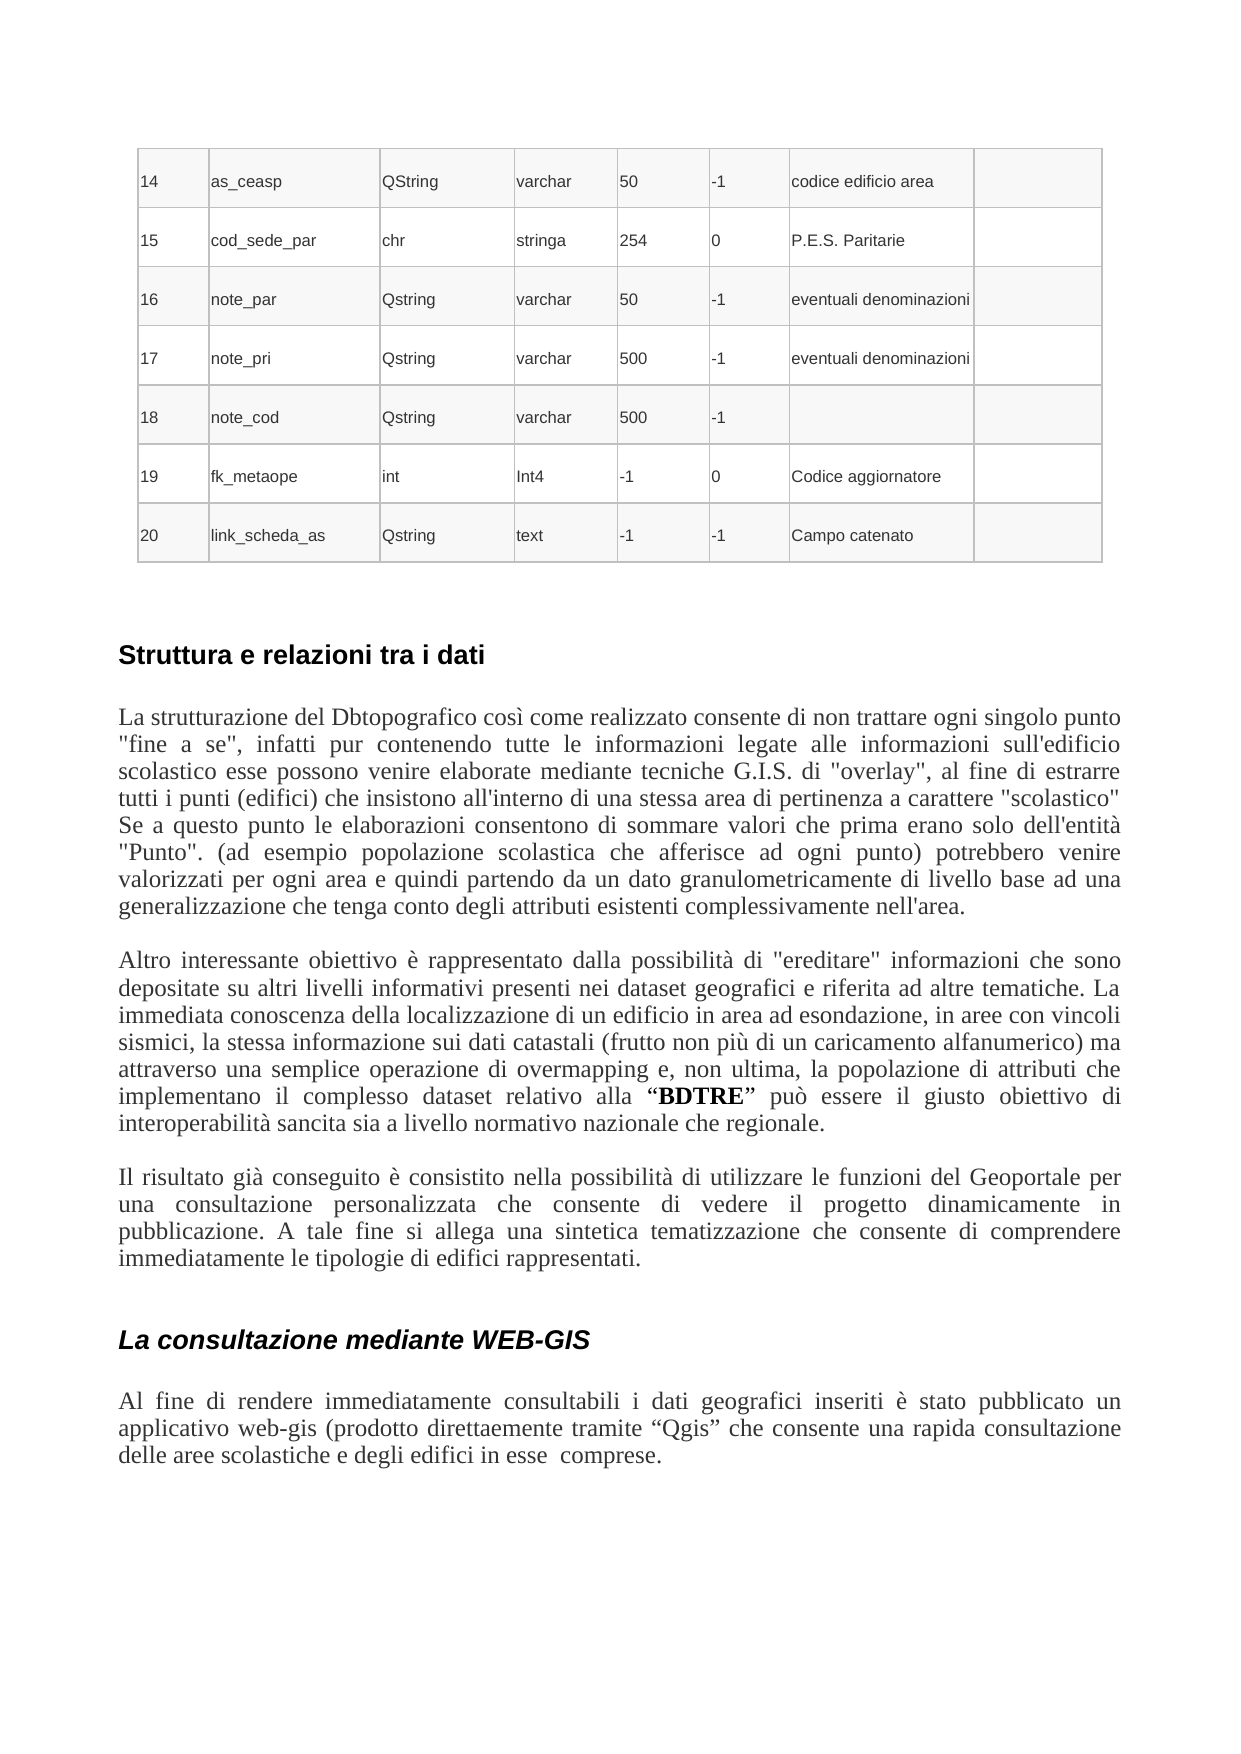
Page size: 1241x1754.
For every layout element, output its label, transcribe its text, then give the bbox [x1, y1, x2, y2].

table_cell 0 [710, 445, 789, 502]
table_cell 0 [710, 208, 789, 266]
table_cell -1 [710, 386, 789, 443]
table_cell [975, 326, 1101, 384]
table_cell Int4 [515, 445, 617, 502]
text Il risultato già conseguito è consistito nella possibilità di utilizzare le funzioni del Geoportale per una consultazione personalizzata che consente di vedere il progetto dinamicamente in pubblicazione. A tale fine si allega una sintetica tematizzazione che consente di comprendere immediatamente le tipologie di edifici rappresentati. [118, 1164, 1122, 1272]
table_cell Qstring [381, 326, 514, 384]
table_cell fk_metaope [210, 445, 379, 502]
table_cell text [515, 504, 617, 561]
table_cell [975, 445, 1101, 502]
table_cell note_pri [210, 326, 379, 384]
table_cell note_cod [210, 386, 379, 443]
table_cell Campo catenato necessario per link alla tavola [790, 504, 973, 561]
table_cell [790, 386, 973, 443]
table_cell 17 [139, 326, 208, 384]
table_cell Codice aggiornatore [790, 445, 973, 502]
table_cell 18 [139, 386, 208, 443]
table_cell [975, 504, 1101, 561]
table_cell varchar [515, 267, 617, 325]
table_cell int [381, 445, 514, 502]
table_cell as_ceasp [210, 149, 379, 207]
table_cell stringa [515, 208, 617, 266]
table_cell 50 [618, 149, 709, 207]
table_cell -1 [618, 445, 709, 502]
text La strutturazione del Dbtopografico così come realizzato consente di non trattare ogni singolo punto "fine a se", infatti pur contenendo tutte le informazioni legate alle informazioni sull'edificio scolastico esse possono venire elaborate mediante tecniche G.I.S. di "overlay", al fine di estrarre tutti i punti (edifici) che insistono all'interno di una stessa area di pertinenza a carattere "scolastico" Se a questo punto le elaborazioni consentono di sommare valori che prima erano solo dell'entità "Punto". (ad esempio popolazione scolastica che afferisce ad ogni punto) potrebbero venire valorizzati per ogni area e quindi partendo da un dato granulometricamente di livello base ad una generalizzazione che tenga conto degli attributi esistenti complessivamente nell'area. [118, 703, 1122, 920]
table_cell cod_sede_par [210, 208, 379, 266]
table_cell varchar [515, 326, 617, 384]
text Al fine di rendere immediatamente consultabili i dati geografici inseriti è stato pubblicato un applicativo web-gis (prodotto direttaemente tramite “Qgis” che consente una rapida consultazione delle aree scolastiche e degli edifici in esse comprese. [118, 1387, 1122, 1469]
table_cell Qstring [381, 504, 514, 561]
table_cell 16 [139, 267, 208, 325]
table_cell QString [381, 149, 514, 207]
table_cell link_scheda_as [210, 504, 379, 561]
table_cell 254 [618, 208, 709, 266]
table_cell [975, 267, 1101, 325]
table_cell 19 [139, 445, 208, 502]
table_cell 14 [139, 149, 208, 207]
table_cell [975, 386, 1101, 443]
table_cell -1 [710, 149, 789, 207]
table_cell chr [381, 208, 514, 266]
subtitle Struttura e relazioni tra i dati [118, 639, 1122, 670]
table_cell Qstring [381, 267, 514, 325]
table_cell P.E.S. Paritarie [790, 208, 973, 266]
table_cell -1 [710, 326, 789, 384]
table_cell -1 [710, 267, 789, 325]
table_cell varchar [515, 386, 617, 443]
table_cell -1 [618, 504, 709, 561]
table_cell codice edificio area scolastica Piemonte [790, 149, 973, 207]
table_cell eventuali denominazioni P.E.S. Paritarie [790, 267, 973, 325]
table_cell eventuali denominazioni P.E.S. Private [790, 326, 973, 384]
table_cell 20 [139, 504, 208, 561]
table_cell -1 [710, 504, 789, 561]
table_cell 500 [618, 386, 709, 443]
text Altro interessante obiettivo è rappresentato dalla possibilità di "ereditare" informazioni che sono depositate su altri livelli informativi presenti nei dataset geografici e riferita ad altre tematiche. La immediata conoscenza della localizzazione di un edificio in area ad esondazione, in aree con vincoli sismici, la stessa informazione sui dati catastali (frutto non più di un caricamento alfanumerico) ma attraverso una semplice operazione di overmapping e, non ultima, la popolazione di attributi che implementano il complesso dataset relativo alla “BDTRE” può essere il giusto obiettivo di interoperabilità sancita sia a livello normativo nazionale che regionale. [118, 947, 1122, 1137]
table_cell 50 [618, 267, 709, 325]
table_cell 15 [139, 208, 208, 266]
table_cell [975, 149, 1101, 207]
table_cell note_par [210, 267, 379, 325]
subtitle La consultazione mediante WEB-GIS [118, 1324, 1122, 1355]
table_cell Qstring [381, 386, 514, 443]
table_cell 500 [618, 326, 709, 384]
table_cell varchar [515, 149, 617, 207]
table_cell [975, 208, 1101, 266]
